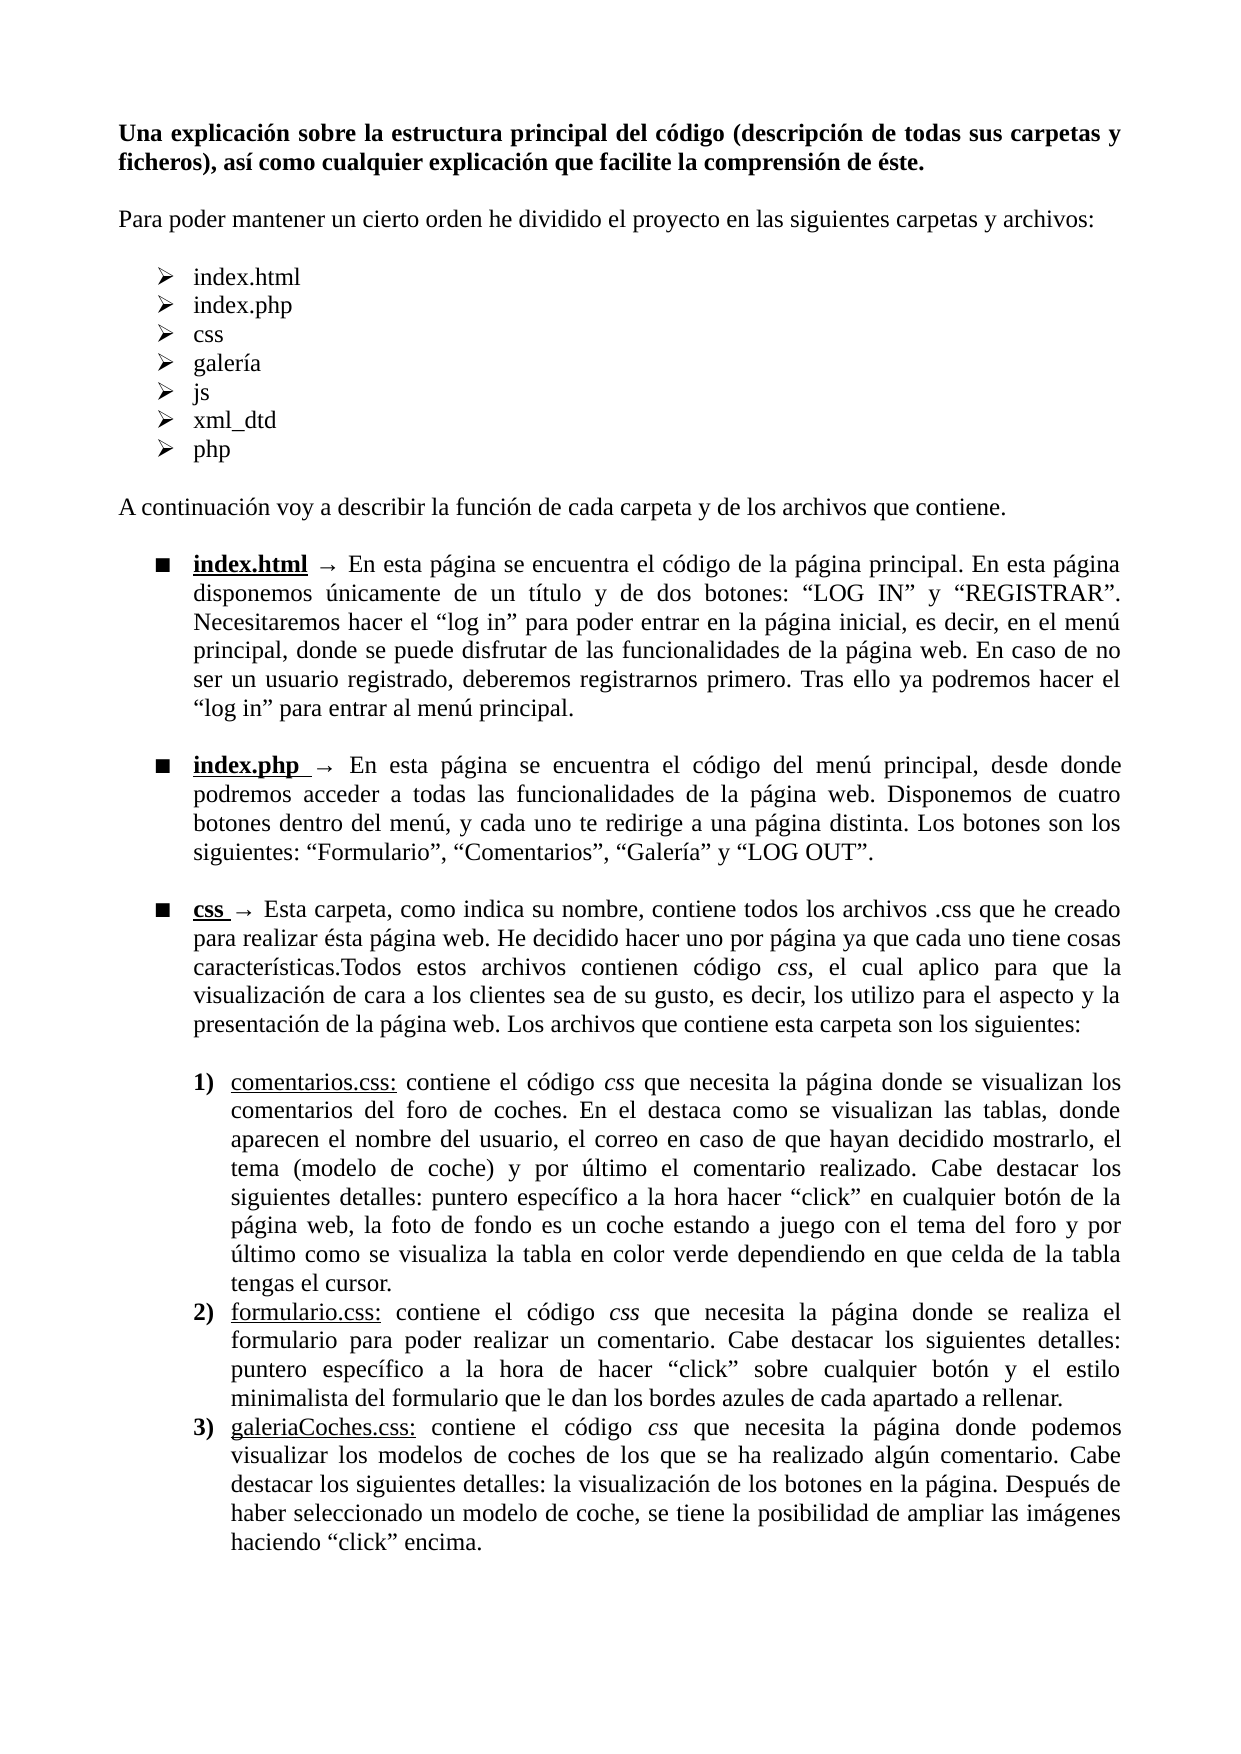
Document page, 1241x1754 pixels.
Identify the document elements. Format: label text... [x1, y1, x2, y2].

text Para poder mantener un cierto orden he dividido el proyecto en las siguientes carpetas y archivos: [118, 204, 1122, 233]
list index.html [156, 262, 1122, 291]
list index.php [156, 291, 1122, 319]
list css [156, 319, 1122, 348]
list galeriaCoches.css: contiene el código css que necesita la página donde podemos visualizar los modelos de coches de los que se ha realizado algún comentario. Cabe destacar los siguientes detalles: la visualización de los botones en la página. Después de haber seleccionado un modelo de coche, se tiene la posibilidad de ampliar las imágenes haciendo “click” encima. [193, 1412, 1122, 1556]
list index.php → En esta página se encuentra el código del menú principal, desde donde podremos acceder a todas las funcionalidades de la página web. Disponemos de cuatro botones dentro del menú, y cada uno te redirige a una página distinta. Los botones son los siguientes: “Formulario”, “Comentarios”, “Galería” y “LOG OUT”. [156, 751, 1122, 866]
list comentarios.css: contiene el código css que necesita la página donde se visualizan los comentarios del foro de coches. En el destaca como se visualizan las tablas, donde aparecen el nombre del usuario, el correo en caso de que hayan decidido mostrarlo, el tema (modelo de coche) y por último el comentario realizado. Cabe destacar los siguientes detalles: puntero específico a la hora hacer “click” en cualquier botón de la página web, la foto de fondo es un coche estando a juego con el tema del foro y por último como se visualiza la tabla en color verde dependiendo en que celda de la tabla tengas el cursor. [193, 1067, 1122, 1297]
list index.html → En esta página se encuentra el código de la página principal. En esta página disponemos únicamente de un título y de dos botones: “LOG IN” y “REGISTRAR”. Necesitaremos hacer el “log in” para poder entrar en la página inicial, es decir, en el menú principal, donde se puede disfrutar de las funcionalidades de la página web. En caso de no ser un usuario registrado, deberemos registrarnos primero. Tras ello ya podremos hacer el “log in” para entrar al menú principal. [156, 549, 1122, 722]
text A continuación voy a describir la función de cada carpeta y de los archivos que contiene. [118, 492, 1122, 521]
list galería [156, 348, 1122, 377]
list php [156, 434, 1122, 463]
list js [156, 377, 1122, 406]
list formulario.css: contiene el código css que necesita la página donde se realiza el formulario para poder realizar un comentario. Cabe destacar los siguientes detalles: puntero específico a la hora de hacer “click” sobre cualquier botón y el estilo minimalista del formulario que le dan los bordes azules de cada apartado a rellenar. [193, 1297, 1122, 1412]
text Una explicación sobre la estructura principal del código (descripción de todas sus carpetas y ficheros), así como cualquier explicación que facilite la comprensión de éste. [118, 118, 1122, 176]
list xml_dtd [156, 406, 1122, 434]
list css → Esta carpeta, como indica su nombre, contiene todos los archivos .css que he creado para realizar ésta página web. He decidido hacer uno por página ya que cada uno tiene cosas características.Todos estos archivos contienen código css, el cual aplico para que la visualización de cara a los clientes sea de su gusto, es decir, los utilizo para el aspecto y la presentación de la página web. Los archivos que contiene esta carpeta son los siguientes: [156, 894, 1122, 1038]
